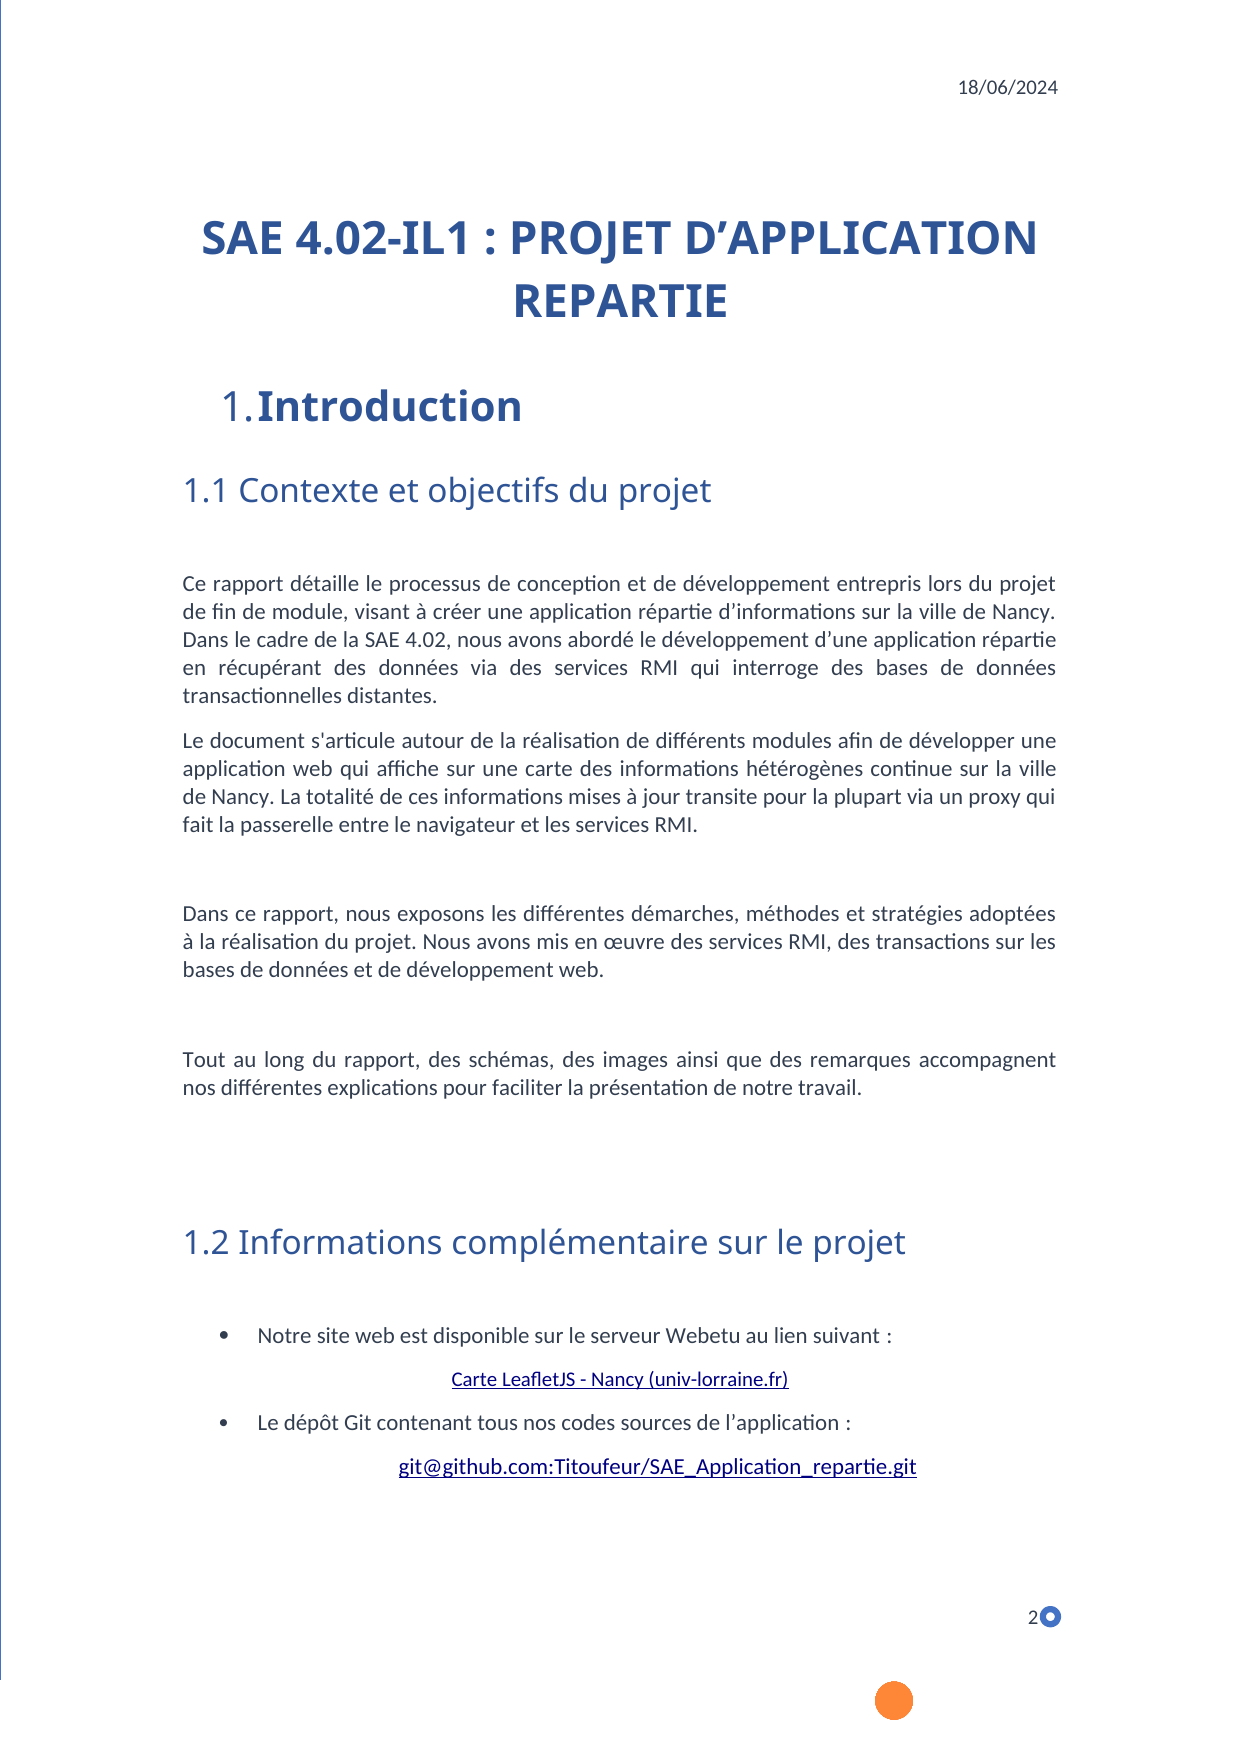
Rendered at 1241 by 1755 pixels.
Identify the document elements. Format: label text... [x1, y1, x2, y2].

text Carte LeafletJS - Nancy (univ-lorraine.fr) [182, 1366, 1058, 1391]
list Notre site web est disponible sur le serveur Webetu au lien suivant : [220, 1321, 1058, 1349]
subtitle 1.1 Contexte et objectifs du projet [182, 467, 1058, 512]
list Tout au long du rapport, des schémas, des images ainsi que des remarques accompagnent nos différentes explications pour faciliter la présentation de notre travail. [182, 1045, 1058, 1101]
text Ce rapport détaille le processus de conception et de développement entrepris lors du projet de fin de module, visant à créer une application répartie d’informations sur la ville de Nancy. Dans le cadre de la SAE 4.02, nous avons abordé le développement d’une application répartie en récupérant des données via des services RMI qui interroge des bases de données transactionnelles distantes. [182, 569, 1058, 709]
list Le dépôt Git contenant tous nos codes sources de l’application : [220, 1408, 1058, 1436]
list git@github.com:Titoufeur/SAE_Application_repartie.git [257, 1452, 1058, 1481]
list Dans ce rapport, nous exposons les différentes démarches, méthodes et stratégies adoptées à la réalisation du projet. Nous avons mis en œuvre des services RMI, des transactions sur les bases de données et de développement web. [182, 899, 1058, 983]
list Introduction [220, 376, 1058, 433]
subtitle 1.2 Informations complémentaire sur le projet [182, 1218, 1058, 1264]
text SAE 4.02-IL1 : PROJET D’APPLICATION REPARTIE [182, 206, 1058, 331]
list Le document s'articule autour de la réalisation de différents modules afin de développer une application web qui affiche sur une carte des informations hétérogènes continue sur la ville de Nancy. La totalité de ces informations mises à jour transite pour la plupart via un proxy qui fait la passerelle entre le navigateur et les services RMI. [182, 726, 1058, 838]
